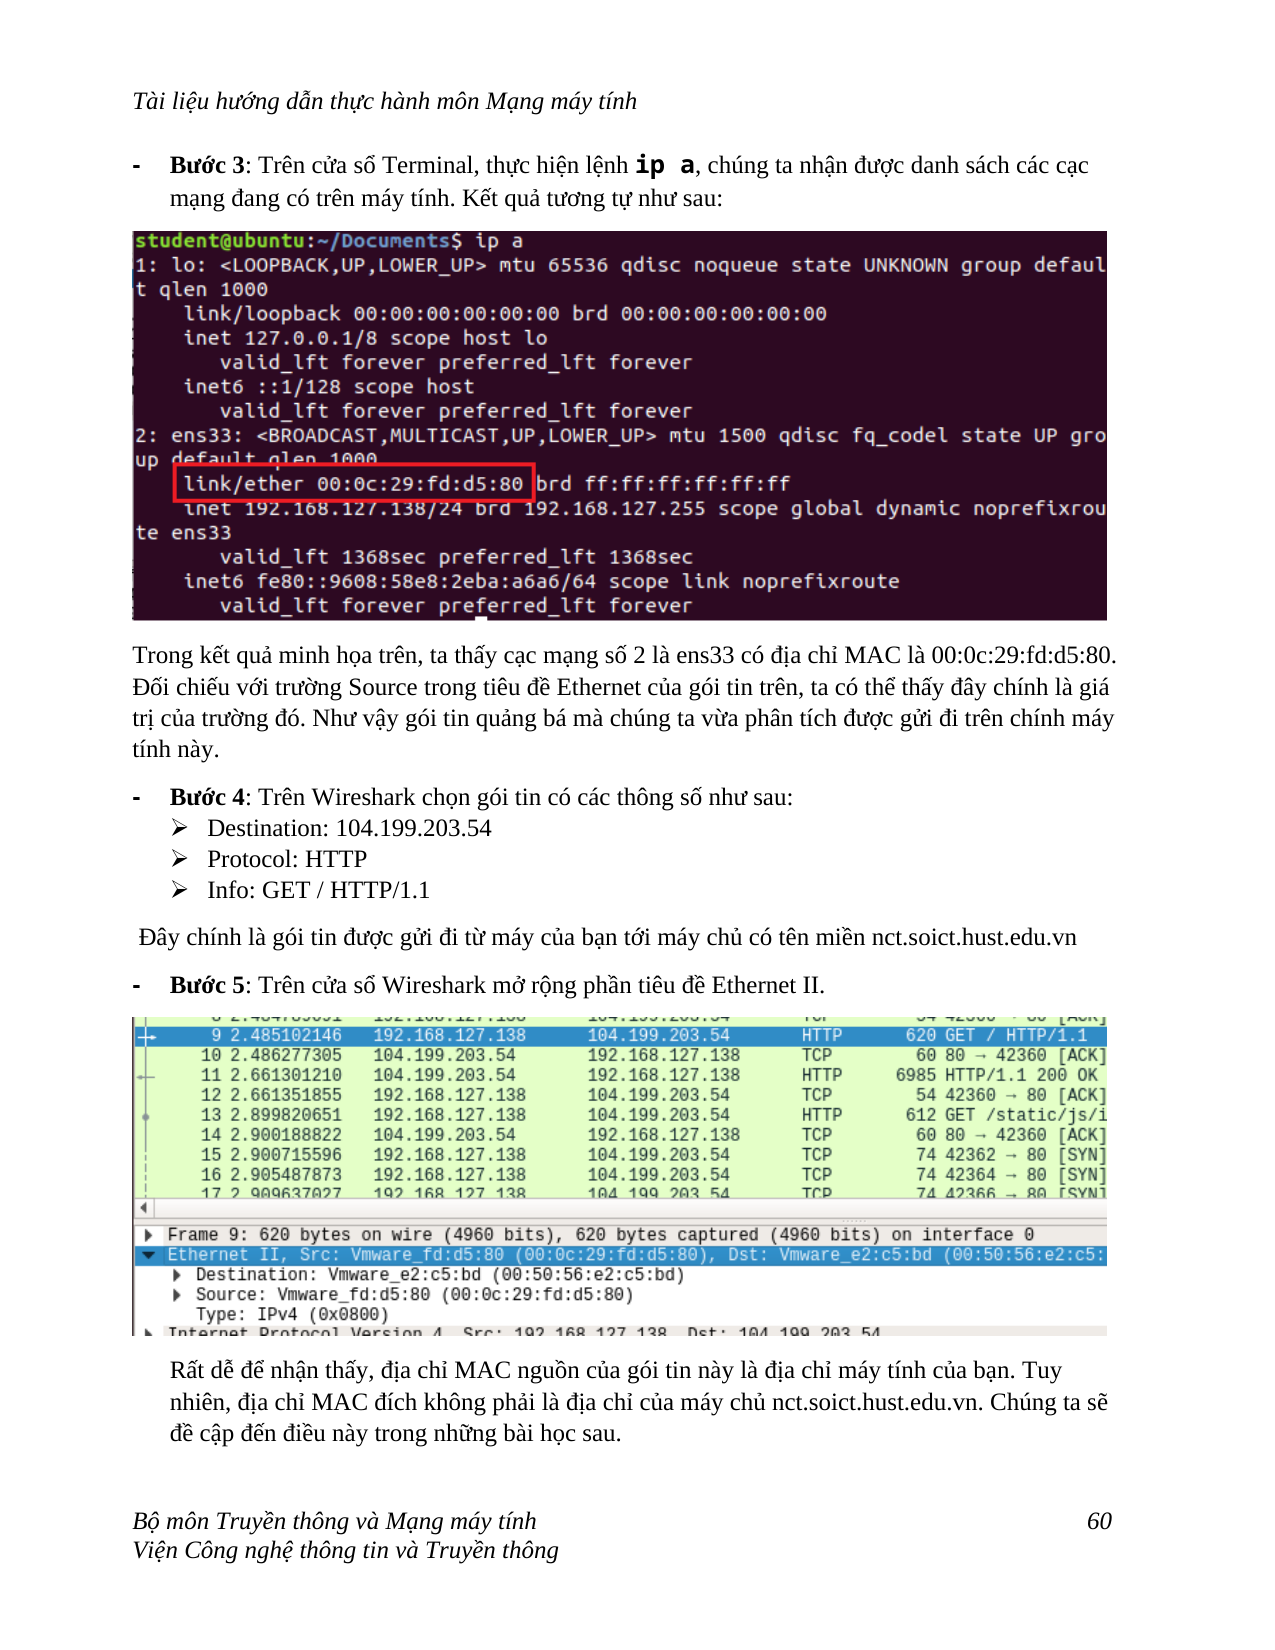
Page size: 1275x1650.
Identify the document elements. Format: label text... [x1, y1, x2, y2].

list Info: GET / HTTP/1.1 [169, 875, 1125, 903]
list Bước 3: Trên cửa sổ Terminal, thực hiện lệnh ip a, chúng ta nhận được danh sách các cạc mạng đang có trên máy tính. Kết quả tương tự như sau: [132, 147, 1125, 212]
text Đây chính là gói tin được gửi đi từ máy của bạn tới máy chủ có tên miền nct.soict.hust.edu.vn [132, 922, 1125, 951]
list Protocol: HTTP [169, 844, 1125, 872]
text Rất dễ để nhận thấy, địa chỉ MAC nguồn của gói tin này là địa chỉ máy tính của bạn. Tuy nhiên, địa chỉ MAC đích không phải là địa chỉ của máy chủ nct.soict.hust.edu.vn. Chúng ta sẽ đề cập đến điều này trong những bài học sau. [169, 1356, 1125, 1446]
list Bước 5: Trên cửa sổ Wireshark mở rộng phần tiêu đề Ethernet II. [132, 970, 1125, 999]
text Trong kết quả minh họa trên, ta thấy cạc mạng số 2 là ens33 có địa chỉ MAC là 00:0c:29:fd:d5:80. Đối chiếu với trường Source trong tiêu đề Ethernet của gói tin trên, ta có thể thấy đây chính là giá trị của trường đó. Như vậy gói tin quảng bá mà chúng ta vừa phân tích được gửi đi trên chính máy tính này. [132, 641, 1125, 762]
list Destination: 104.199.203.54 [169, 813, 1125, 841]
picture [132, 1017, 1107, 1336]
picture [132, 231, 1107, 622]
list Bước 4: Trên Wireshark chọn gói tin có các thông số như sau: [132, 781, 1125, 810]
